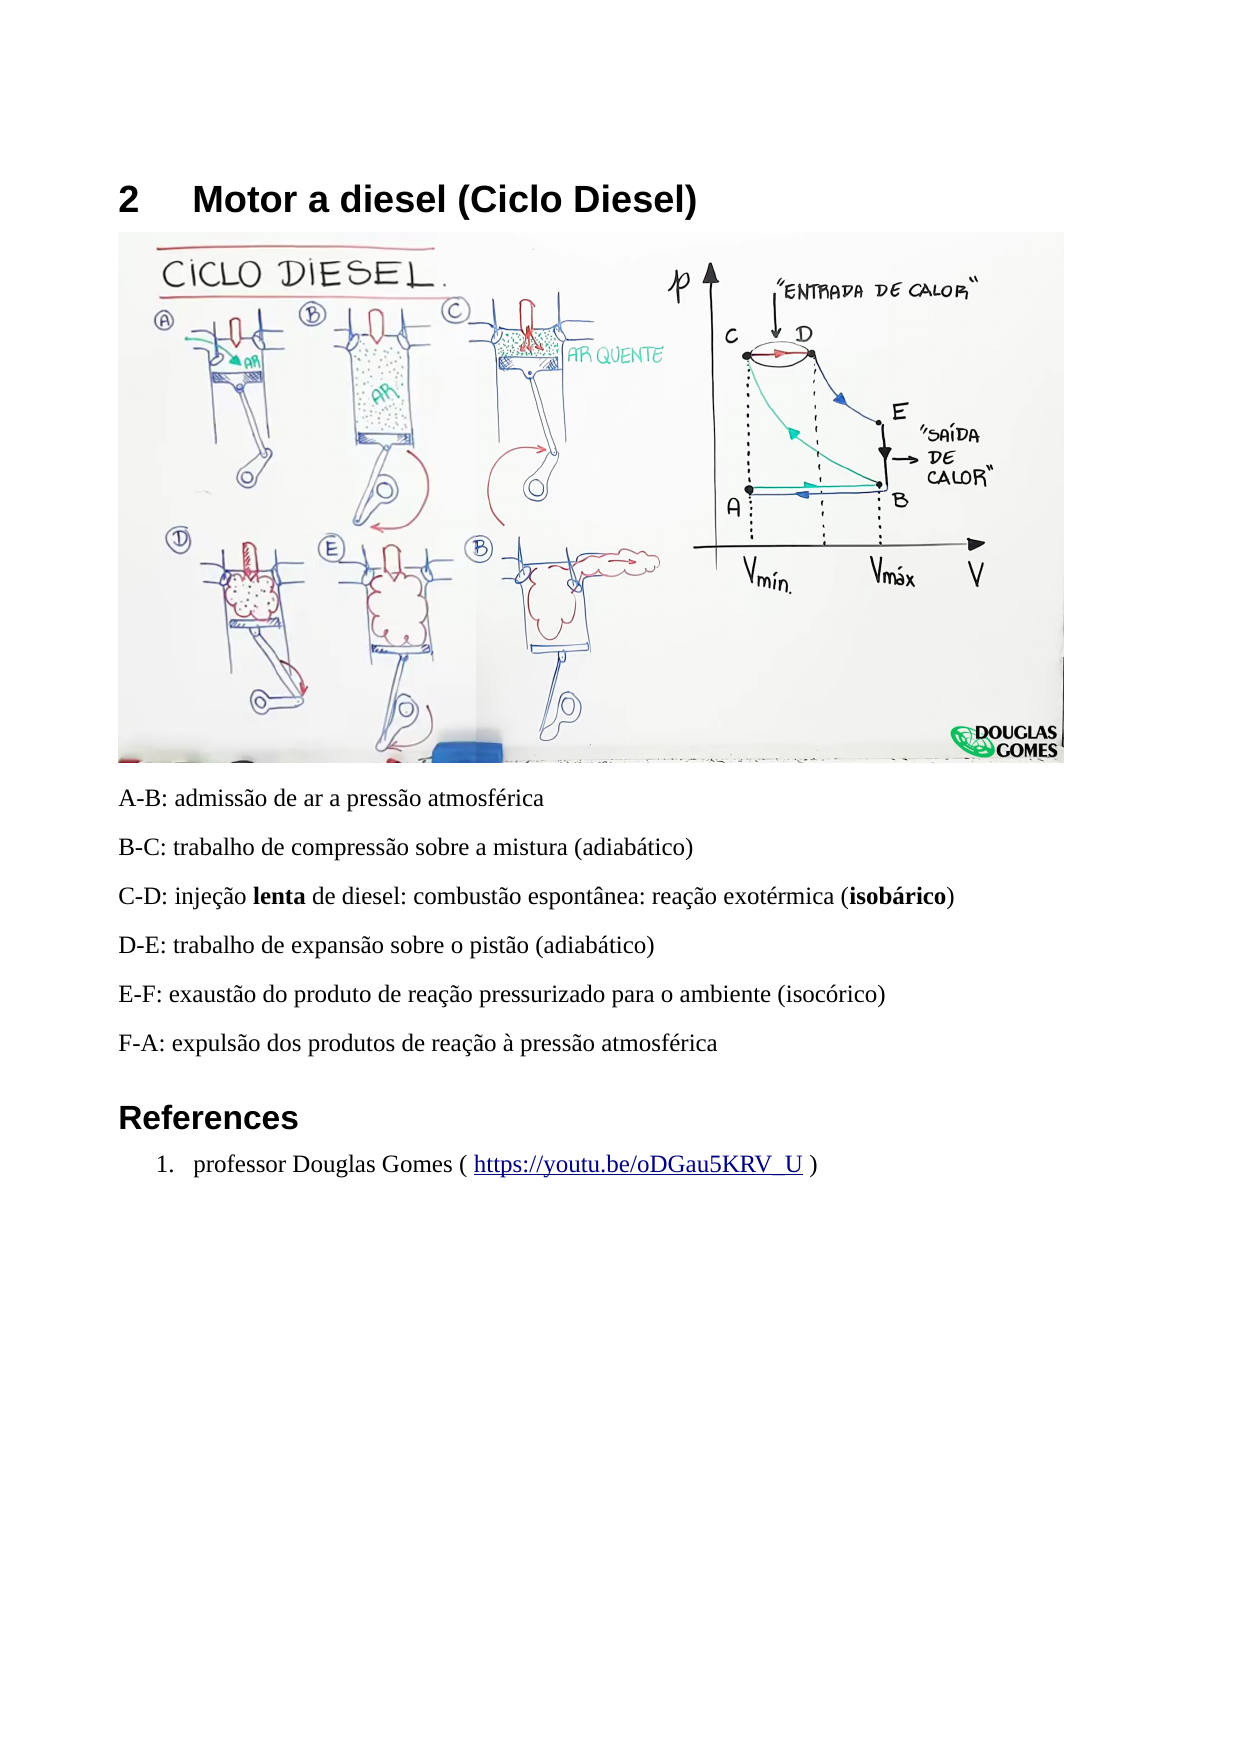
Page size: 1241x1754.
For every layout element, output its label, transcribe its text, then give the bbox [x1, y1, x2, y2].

subtitle References [118, 1098, 1122, 1136]
subtitle Motor a diesel (Ciclo Diesel) [118, 176, 1122, 220]
text D-E: trabalho de expansão sobre o pistão (adiabático) [118, 930, 1122, 958]
text A-B: admissão de ar a pressão atmosférica [118, 783, 1122, 811]
text B-C: trabalho de compressão sobre a mistura (adiabático) [118, 832, 1122, 860]
text E-F: exaustão do produto de reação pressurizado para o ambiente (isocórico) [118, 979, 1122, 1008]
list professor Douglas Gomes ( https://youtu.be/oDGau5KRV_U ) [156, 1149, 1122, 1178]
text C-D: injeção lenta de diesel: combustão espontânea: reação exotérmica (isobárico) [118, 881, 1122, 909]
text F-A: expulsão dos produtos de reação à pressão atmosférica [118, 1028, 1122, 1057]
